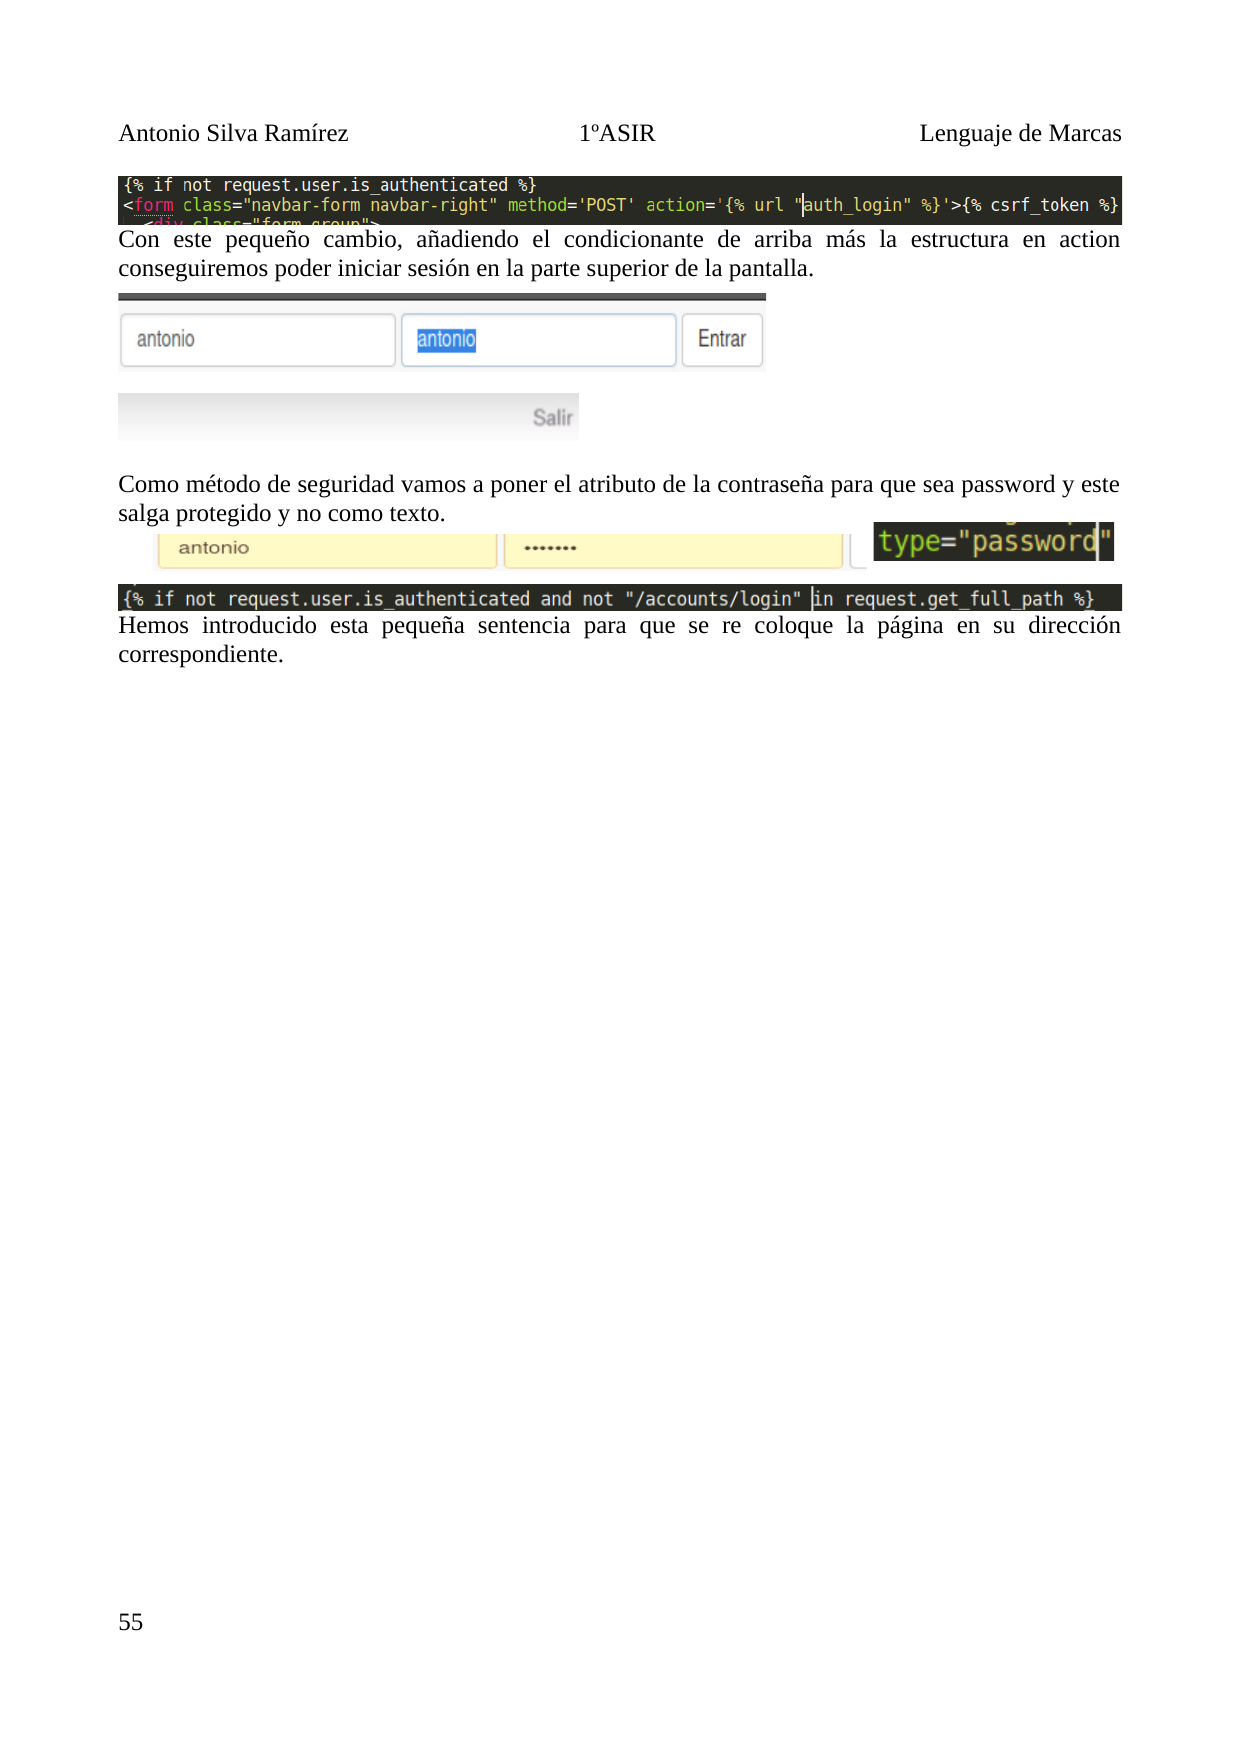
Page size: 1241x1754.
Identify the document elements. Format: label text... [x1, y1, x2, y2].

picture [152, 534, 867, 571]
picture [118, 393, 579, 441]
text Como método de seguridad vamos a poner el atributo de la contraseña para que sea password y este salga protegido y no como texto. [118, 469, 1122, 527]
text Hemos introducido esta pequeña sentencia para que se re coloque la página en su dirección correspondiente. [118, 611, 1122, 668]
text Con este pequeño cambio, añadiendo el condicionante de arriba más la estructura en action conseguiremos poder iniciar sesión en la parte superior de la pantalla. [118, 225, 1122, 282]
picture [118, 176, 1123, 225]
picture [873, 522, 1115, 561]
picture [118, 584, 1123, 611]
picture [118, 293, 767, 372]
